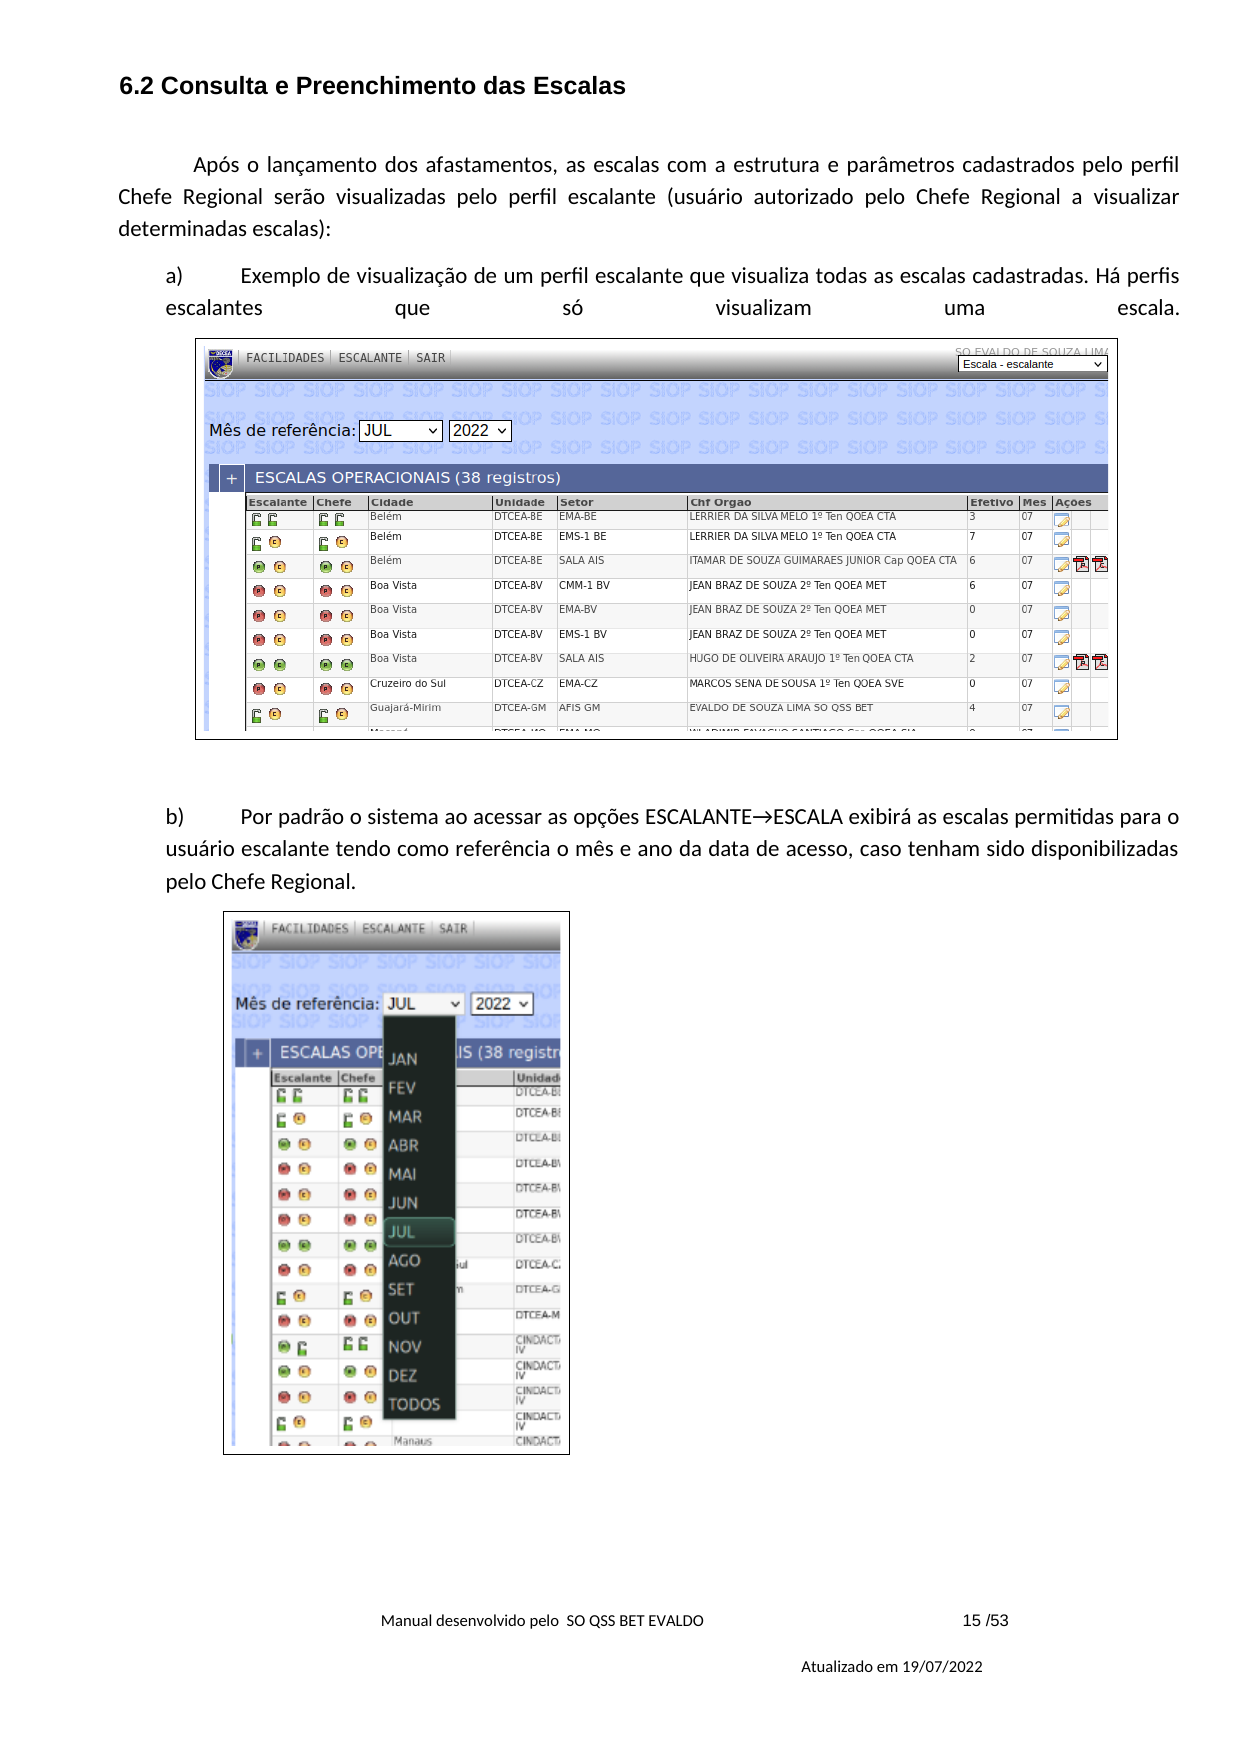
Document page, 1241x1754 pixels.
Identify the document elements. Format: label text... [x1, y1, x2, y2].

picture [231, 919, 561, 1446]
list Exemplo de visualização de um perfil escalante que visualiza todas as escalas cadastradas. Há perfis escalantes que só visualizam uma escala. [165, 261, 1181, 751]
text Após o lançamento dos afastamentos, as escalas com a estrutura e parâmetros cadastrados pelo perfil Chefe Regional serão visualizadas pelo perfil escalante (usuário autorizado pelo Chefe Regional a visualizar determinadas escalas): [118, 150, 1181, 242]
picture [203, 346, 1109, 731]
list Por padrão o sistema ao acessar as opções ESCALANTE→ESCALA exibirá as escalas permitidas para o usuário escalante tendo como referência o mês e ano da data de acesso, caso tenham sido disponibilizadas pelo Chefe Regional. [165, 802, 1181, 895]
subtitle 6.2 Consulta e Preenchimento das Escalas [118, 71, 1024, 99]
